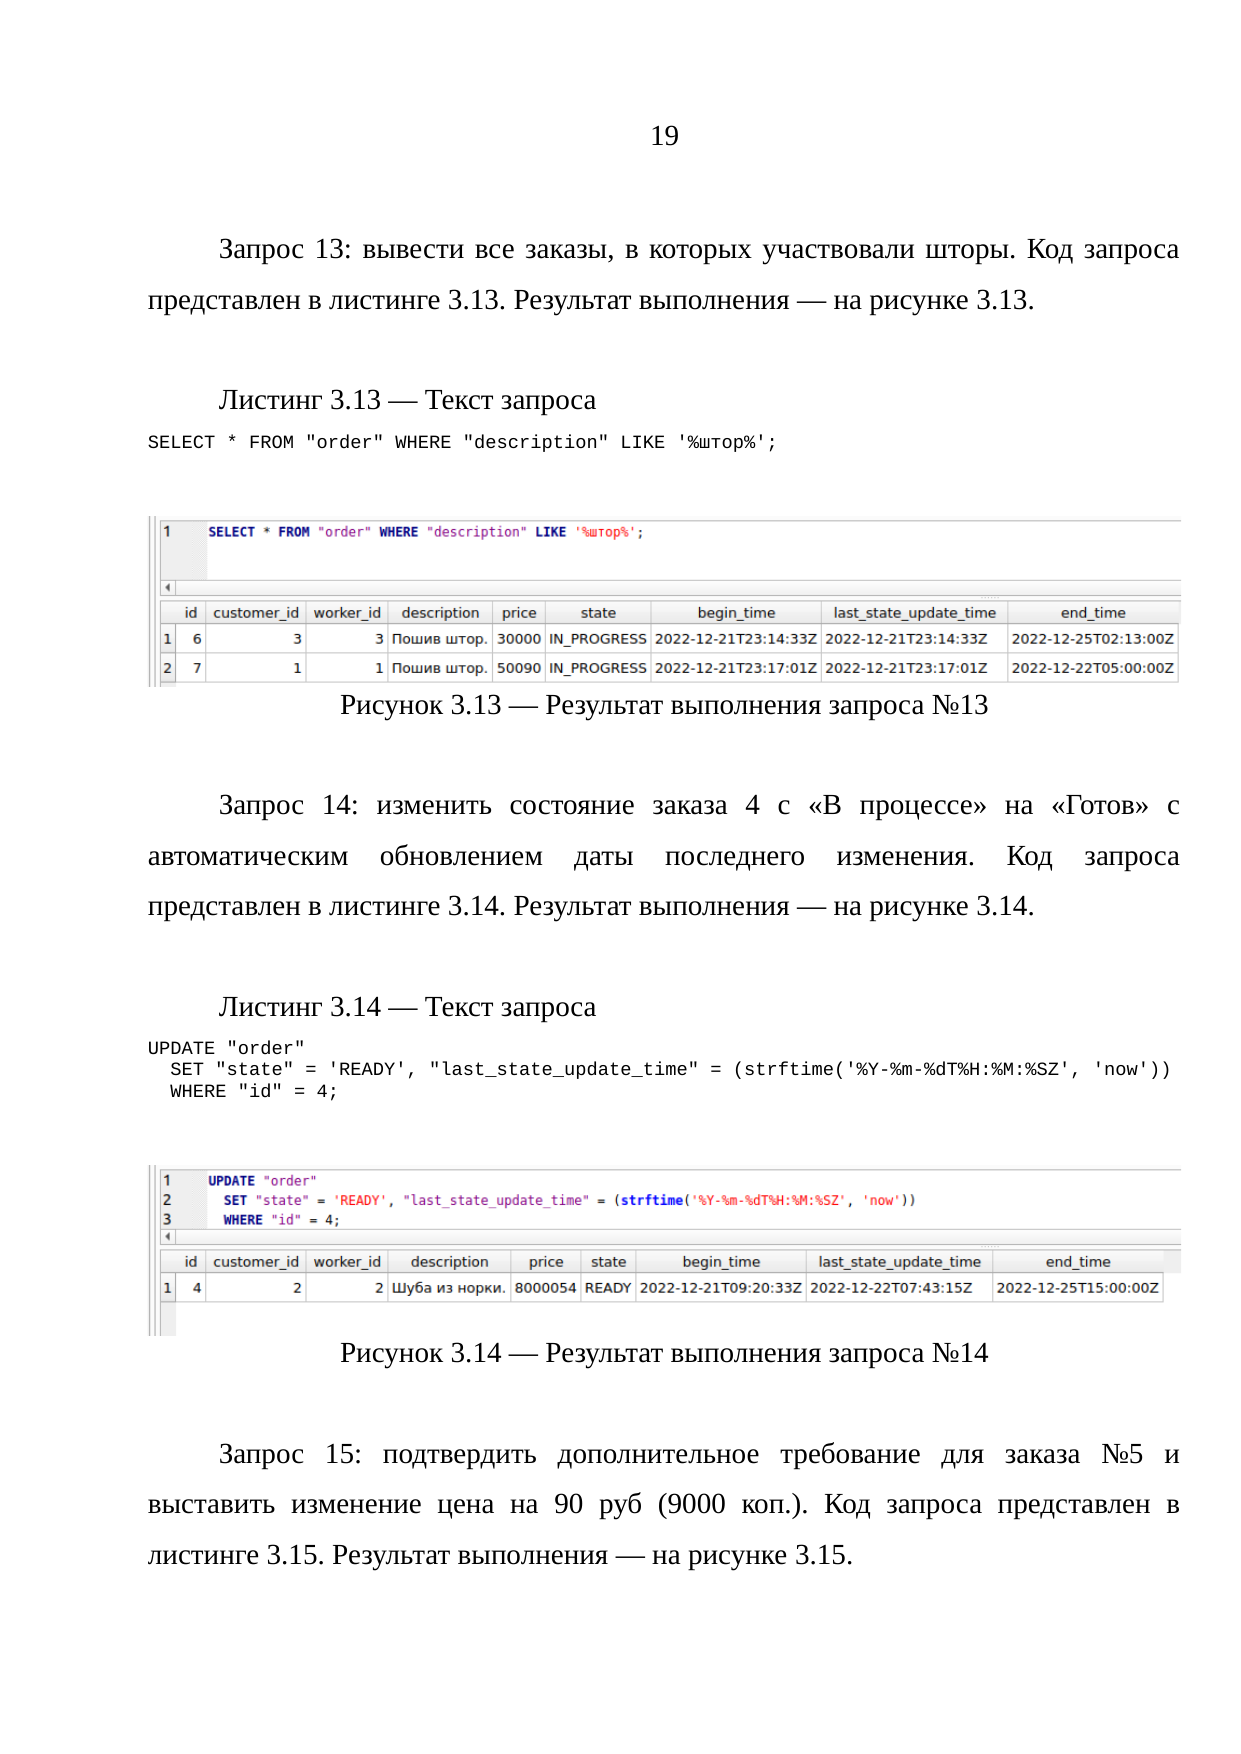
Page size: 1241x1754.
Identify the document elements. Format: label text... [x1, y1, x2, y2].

text SELECT * FROM "order" WHERE "description" LIKE '%штор%'; [148, 433, 1181, 454]
text WHERE "id" = 4; [148, 1081, 1181, 1103]
text UPDATE "order" [148, 1039, 1181, 1060]
text Рисунок 3.13 — Результат выполнения запроса №13 [148, 687, 1181, 720]
text Запрос 14: изменить состояние заказа 4 с «В процессе» на «Готов» с автоматическим обновлением даты последнего изменения. Код запроса представлен в листинге 3.14. Результат выполнения — на рисунке 3.14. [148, 787, 1181, 922]
text Запрос 13: вывести все заказы, в которых участвовали шторы. Код запроса представлен в листинге 3.13. Результат выполнения — на рисунке 3.13. [148, 231, 1181, 315]
text Листинг 3.13 — Текст запроса [148, 382, 1181, 416]
picture [147, 516, 1182, 687]
text Листинг 3.14 — Текст запроса [148, 989, 1181, 1022]
text Запрос 15: подтвердить дополнительное требование для заказа №5 и выставить изменение цена на 90 руб (9000 коп.). Код запроса представлен в листинге 3.15. Результат выполнения — на рисунке 3.15. [148, 1436, 1181, 1570]
picture [147, 1165, 1182, 1336]
text SET "state" = 'READY', "last_state_update_time" = (strftime('%Y-%m-%dT%H:%M:%SZ', 'now')) [148, 1060, 1181, 1081]
text Рисунок 3.14 — Результат выполнения запроса №14 [148, 1336, 1181, 1369]
